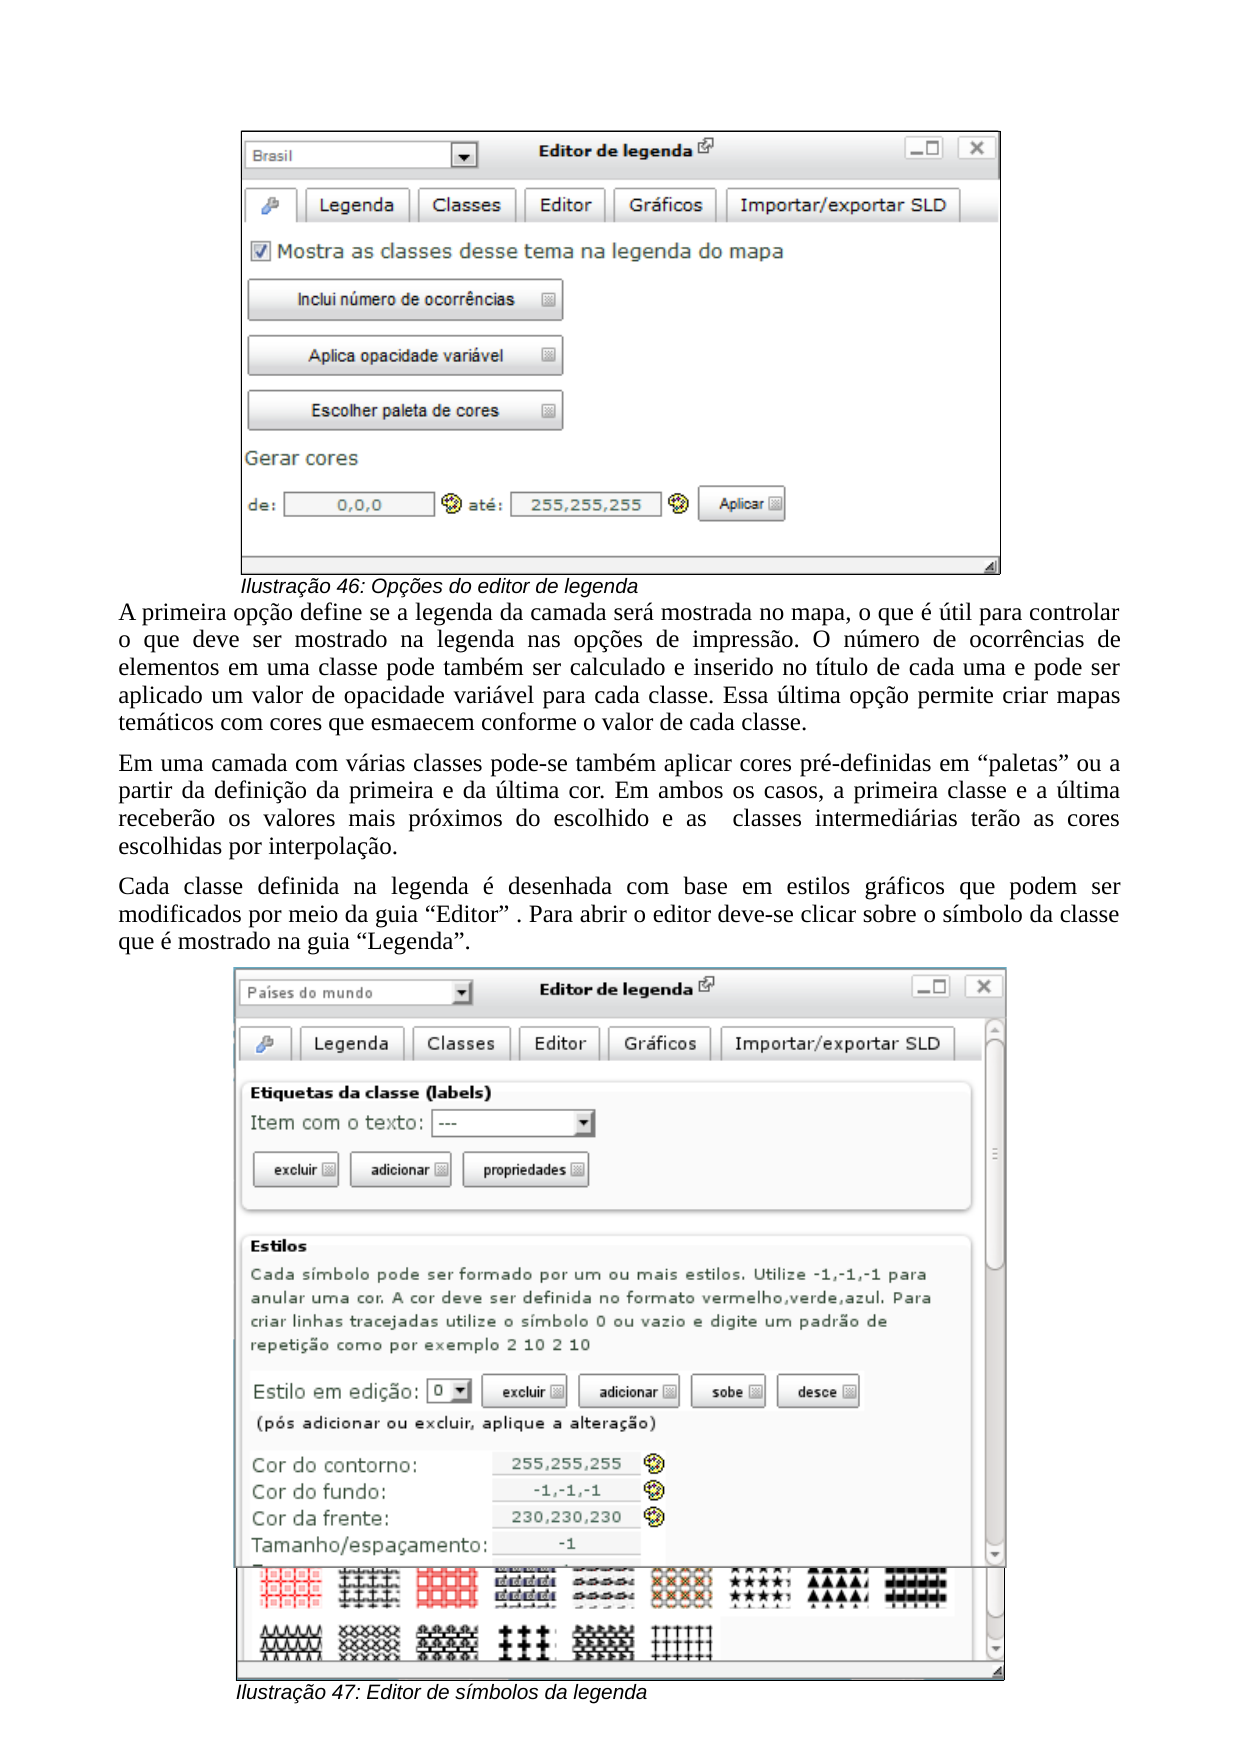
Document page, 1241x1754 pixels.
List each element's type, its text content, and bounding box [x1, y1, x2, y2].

picture [242, 132, 1000, 574]
text Ilustração 46: Opções do editor de legenda [240, 575, 1000, 598]
text Em uma camada com várias classes pode-se também aplicar cores pré-definidas em “paletas” ou a partir da definição da primeira e da última cor. Em ambos os casos, a primeira classe e a última receberão os valores mais próximos do escolhido e as classes intermediárias terão as cores escolhidas por interpolação. [118, 749, 1122, 859]
text A primeira opção define se a legenda da camada será mostrada no mapa, o que é útil para controlar o que deve ser mostrado na legenda nas opções de impressão. O número de ocorrências de elementos em uma classe pode também ser calculado e inserido no título de cada uma e pode ser aplicado um valor de opacidade variável para cada classe. Essa última opção permite criar mapas temáticos com cores que esmaecem conforme o valor de cada classe. [118, 118, 1122, 736]
text [236, 1703, 1004, 1754]
text Ilustração 47: Editor de símbolos da legenda [236, 1681, 1004, 1703]
text Cada classe definida na legenda é desenhada com base em estilos gráficos que podem ser modificados por meio da guia “Editor” . Para abrir o editor deve-se clicar sobre o símbolo da classe que é mostrado na guia “Legenda”. [118, 872, 1122, 955]
picture [233, 967, 1007, 1681]
